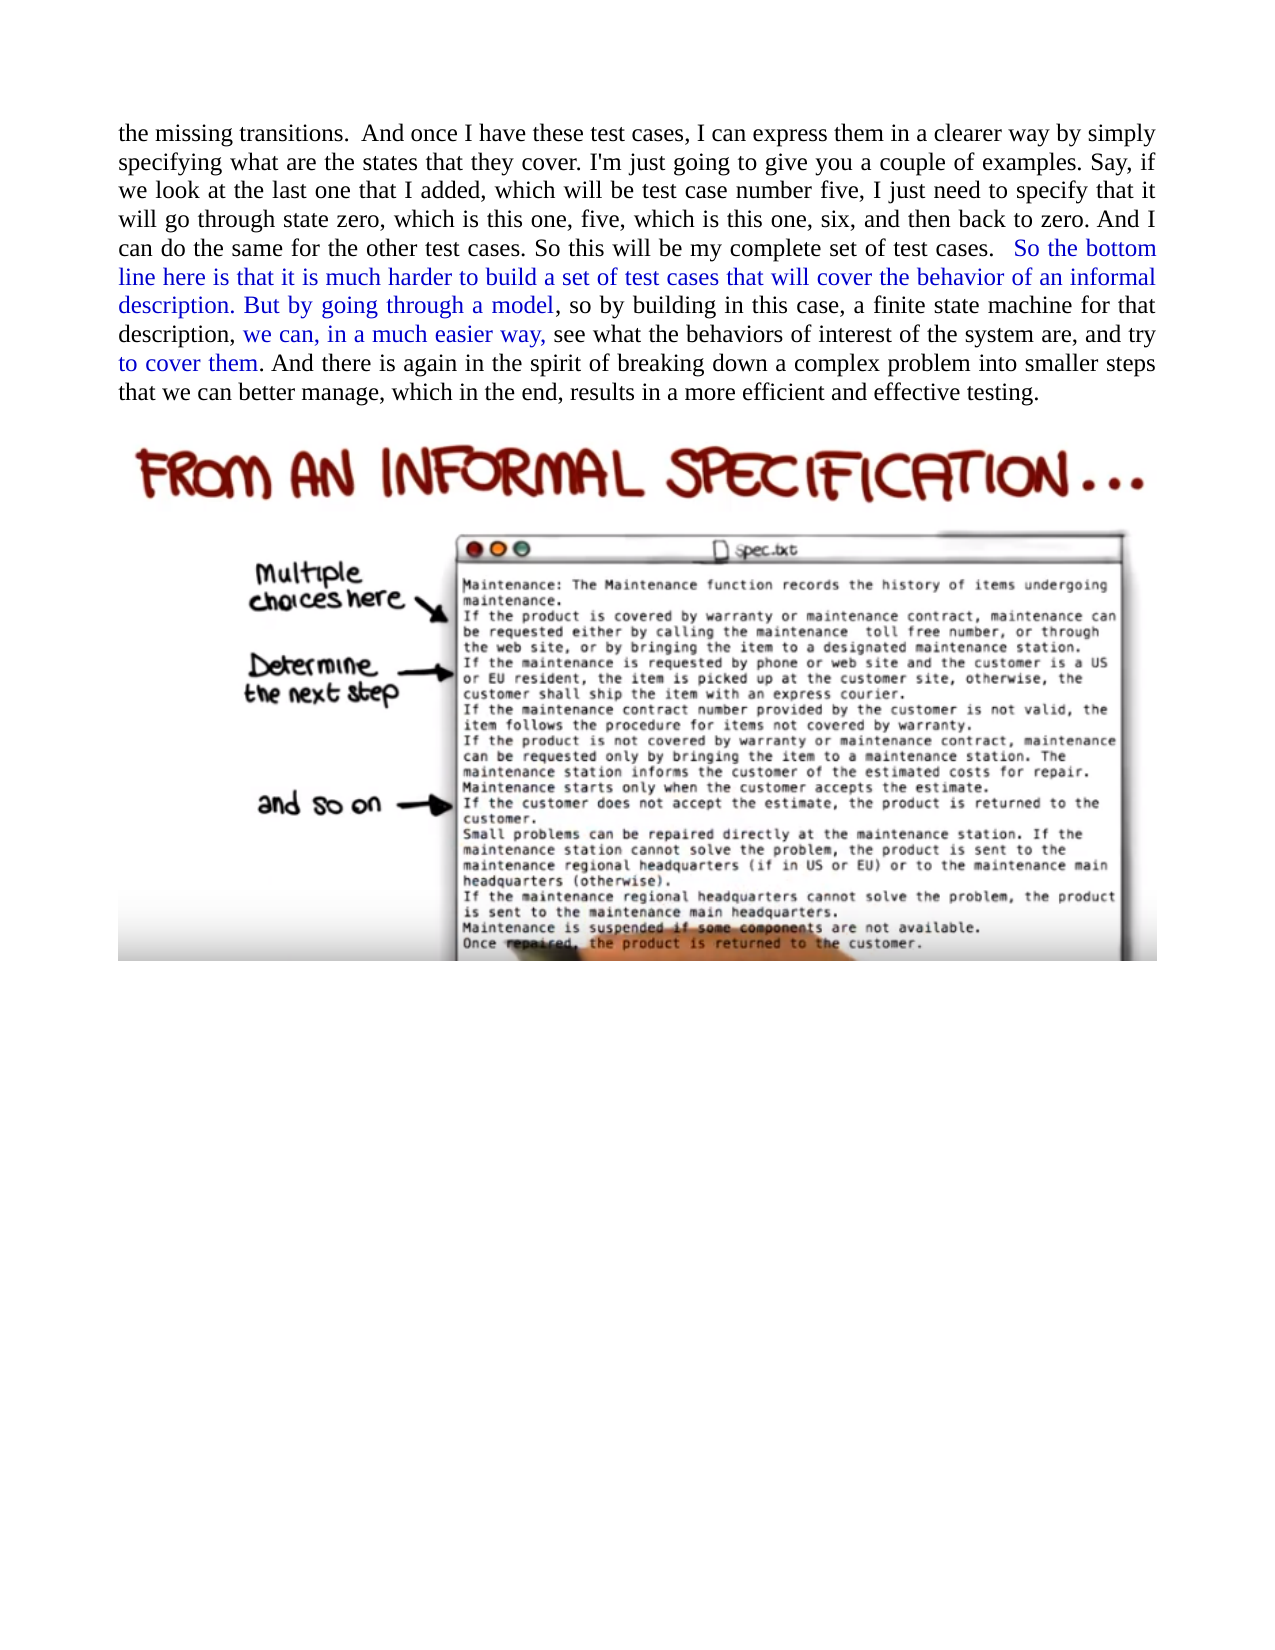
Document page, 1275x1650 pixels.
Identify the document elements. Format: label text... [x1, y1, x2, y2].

text the missing transitions. And once I have these test cases, I can express them in a clearer way by simply specifying what are the states that they cover. I'm just going to give you a couple of examples. Say, if we look at the last one that I added, which will be test case number five, I just need to specify that it will go through state zero, which is this one, five, which is this one, six, and then back to zero. And I can do the same for the other test cases. So this will be my complete set of test cases. So the bottom line here is that it is much harder to build a set of test cases that will cover the behavior of an informal description. But by going through a model, so by building in this case, a finite state machine for that description, we can, in a much easier way, see what the behaviors of interest of the system are, and try to cover them. And there is again in the spirit of breaking down a complex problem into smaller steps that we can better manage, which in the end, results in a more efficient and effective testing. [118, 118, 1157, 406]
picture [118, 434, 1157, 961]
